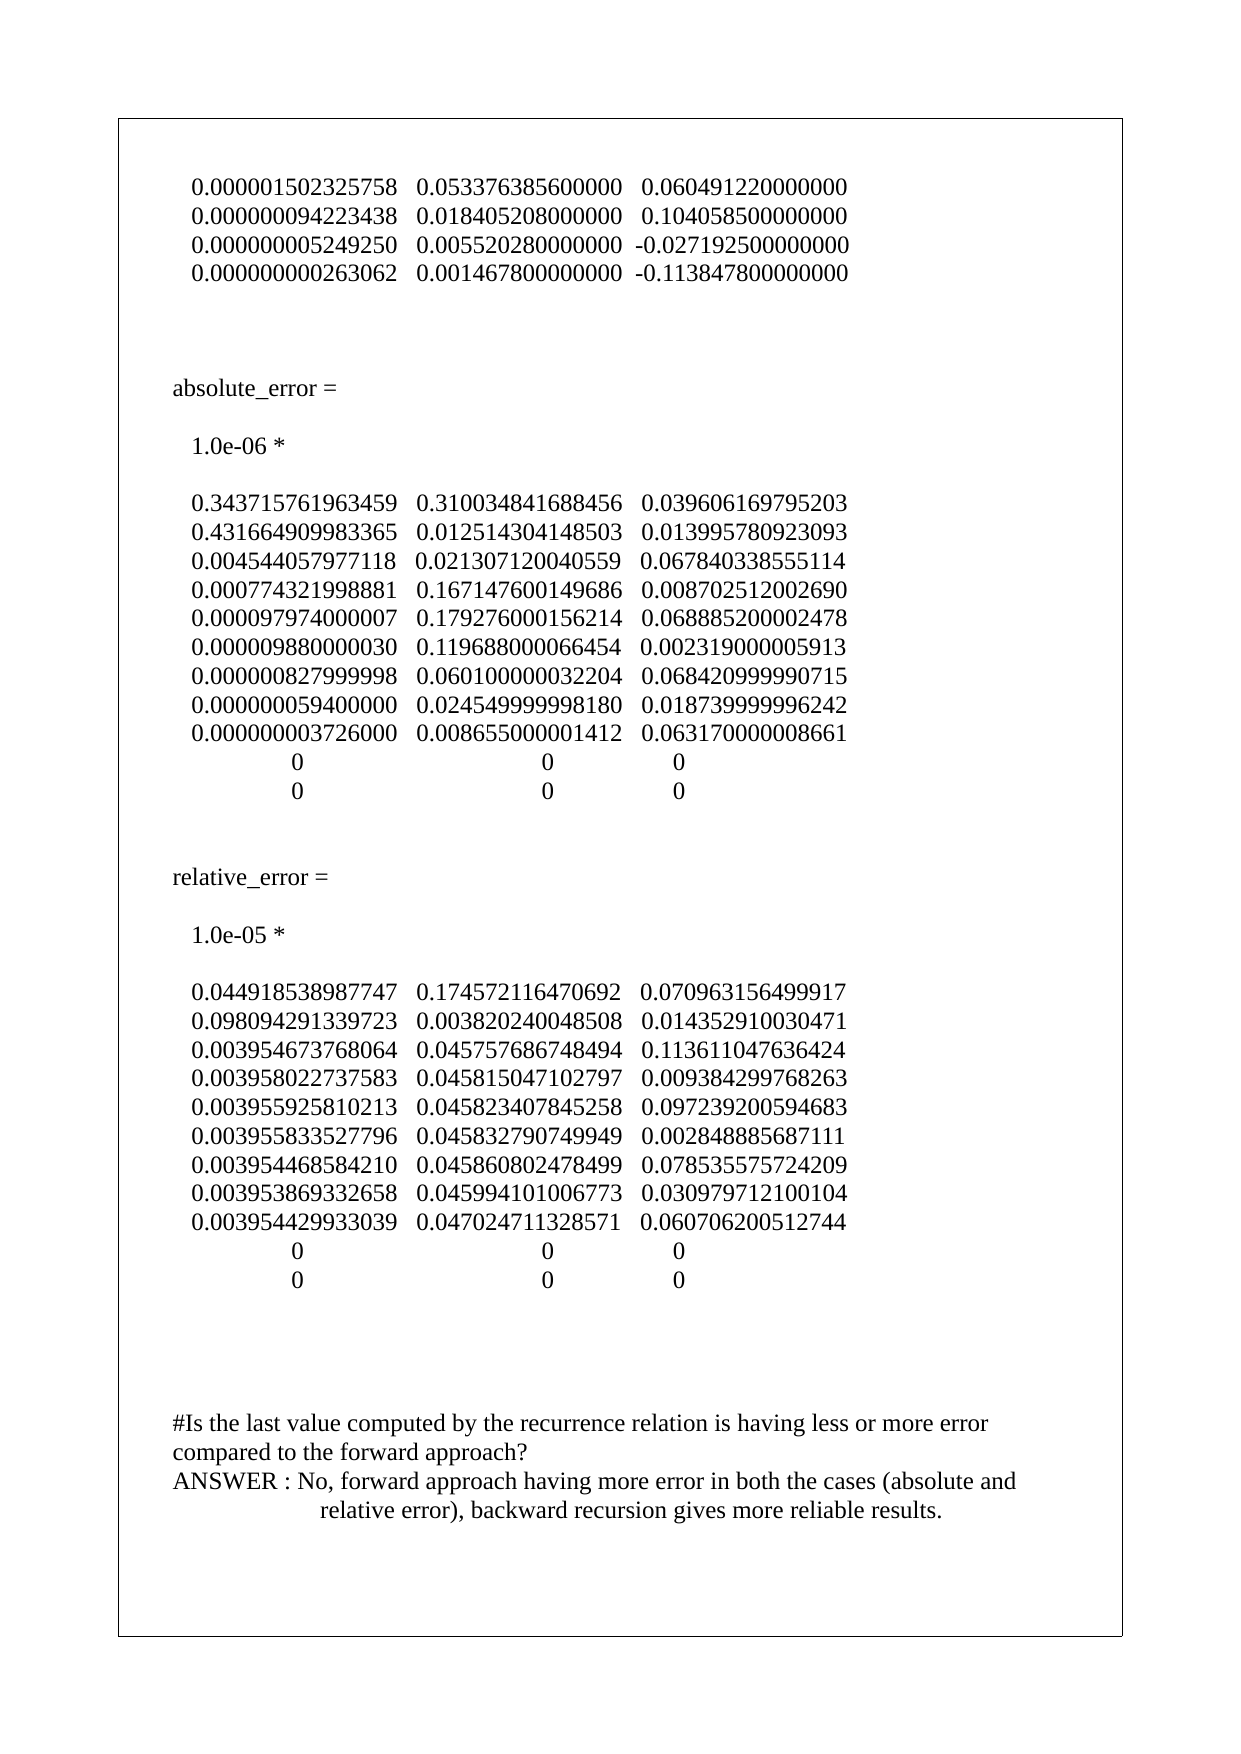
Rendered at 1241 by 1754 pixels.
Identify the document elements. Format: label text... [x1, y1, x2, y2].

text relative_error = [172, 862, 1068, 891]
text 0 0 0 [172, 747, 1068, 776]
text ANSWER : No, forward approach having more error in both the cases (absolute and relative error), backward recursion gives more reliable results. [172, 1466, 1068, 1523]
text 0 0 0 [172, 776, 1068, 805]
text 0.003954673768064 0.045757686748494 0.113611047636424 [172, 1035, 1068, 1063]
text 0.003954468584210 0.045860802478499 0.078535575724209 [172, 1150, 1068, 1178]
text 0.343715761963459 0.310034841688456 0.039606169795203 [172, 488, 1068, 517]
text 0.000001502325758 0.053376385600000 0.060491220000000 [172, 172, 1068, 201]
text 0.000000059400000 0.024549999998180 0.018739999996242 [172, 690, 1068, 718]
text 0.003958022737583 0.045815047102797 0.009384299768263 [172, 1063, 1068, 1092]
text 0.000009880000030 0.119688000066454 0.002319000005913 [172, 632, 1068, 661]
text 0.000000094223438 0.018405208000000 0.104058500000000 [172, 201, 1068, 230]
text 0.003954429933039 0.047024711328571 0.060706200512744 [172, 1207, 1068, 1236]
text 0.000097974000007 0.179276000156214 0.068885200002478 [172, 603, 1068, 632]
text 0.003955833527796 0.045832790749949 0.002848885687111 [172, 1121, 1068, 1150]
text #Is the last value computed by the recurrence relation is having less or more error compared to the forward approach? [172, 1408, 1068, 1466]
text 0 0 0 [172, 1236, 1068, 1265]
text 0.003953869332658 0.045994101006773 0.030979712100104 [172, 1178, 1068, 1207]
text 0.003955925810213 0.045823407845258 0.097239200594683 [172, 1092, 1068, 1121]
text 1.0e-05 * [172, 920, 1068, 948]
text 0.004544057977118 0.021307120040559 0.067840338555114 [172, 546, 1068, 575]
text 0.000000000263062 0.001467800000000 -0.113847800000000 [172, 258, 1068, 287]
text 0.431664909983365 0.012514304148503 0.013995780923093 [172, 517, 1068, 546]
text 0.044918538987747 0.174572116470692 0.070963156499917 [172, 977, 1068, 1006]
text 0.000774321998881 0.167147600149686 0.008702512002690 [172, 575, 1068, 603]
text 0.000000827999998 0.060100000032204 0.068420999990715 [172, 661, 1068, 690]
text 0.000000005249250 0.005520280000000 -0.027192500000000 [172, 230, 1068, 258]
text 1.0e-06 * [172, 431, 1068, 460]
text 0 0 0 [172, 1265, 1068, 1293]
text 0.000000003726000 0.008655000001412 0.063170000008661 [172, 718, 1068, 747]
text absolute_error = [172, 373, 1068, 402]
text 0.098094291339723 0.003820240048508 0.014352910030471 [172, 1006, 1068, 1035]
